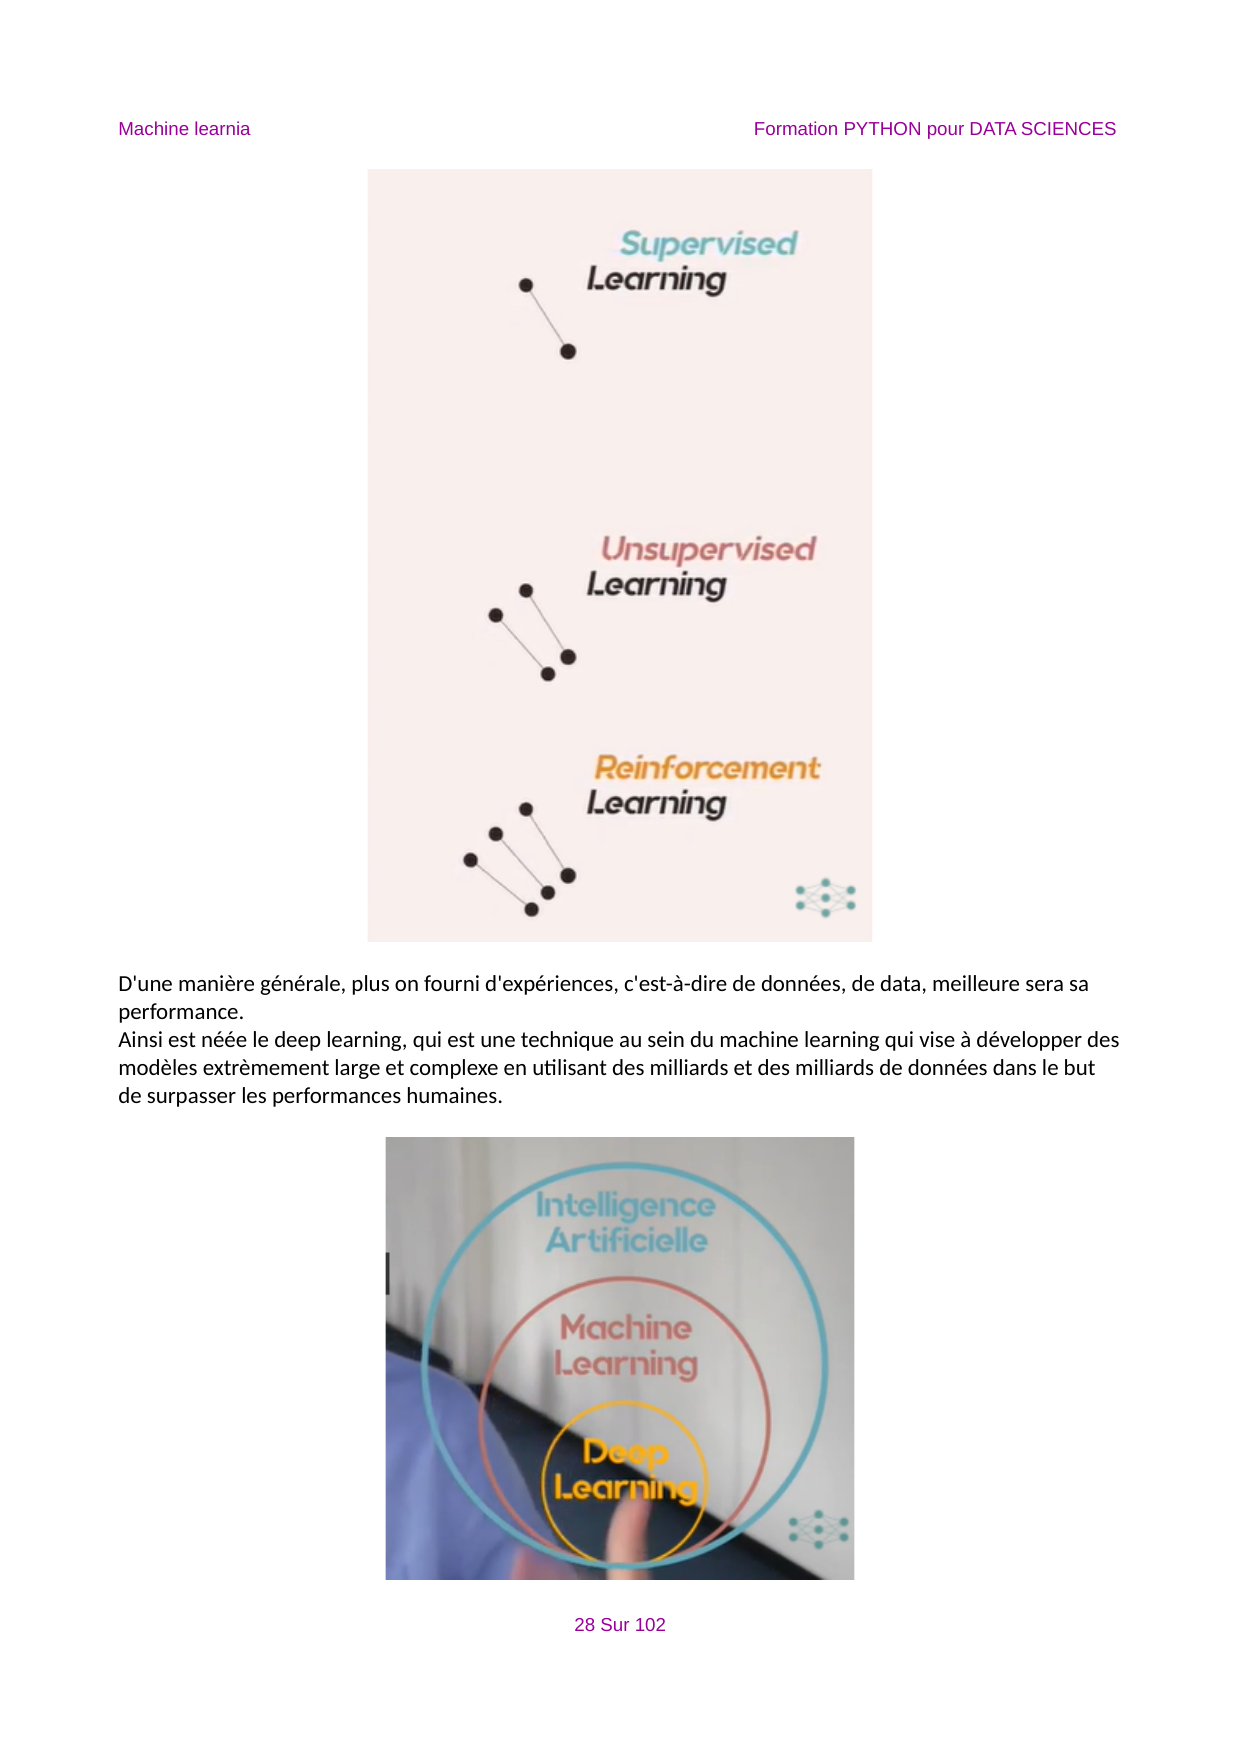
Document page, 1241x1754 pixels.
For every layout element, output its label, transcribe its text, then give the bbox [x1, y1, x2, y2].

text Ainsi est néée le deep learning, qui est une technique au sein du machine learning qui vise à développer des modèles extrèmement large et complexe en utilisant des milliards et des milliards de données dans le but de surpasser les performances humaines. [118, 1025, 1122, 1109]
text D'une manière générale, plus on fourni d'expériences, c'est-à-dire de données, de data, meilleure sera sa performance. [118, 969, 1122, 1025]
picture [385, 1137, 855, 1580]
picture [367, 169, 873, 942]
